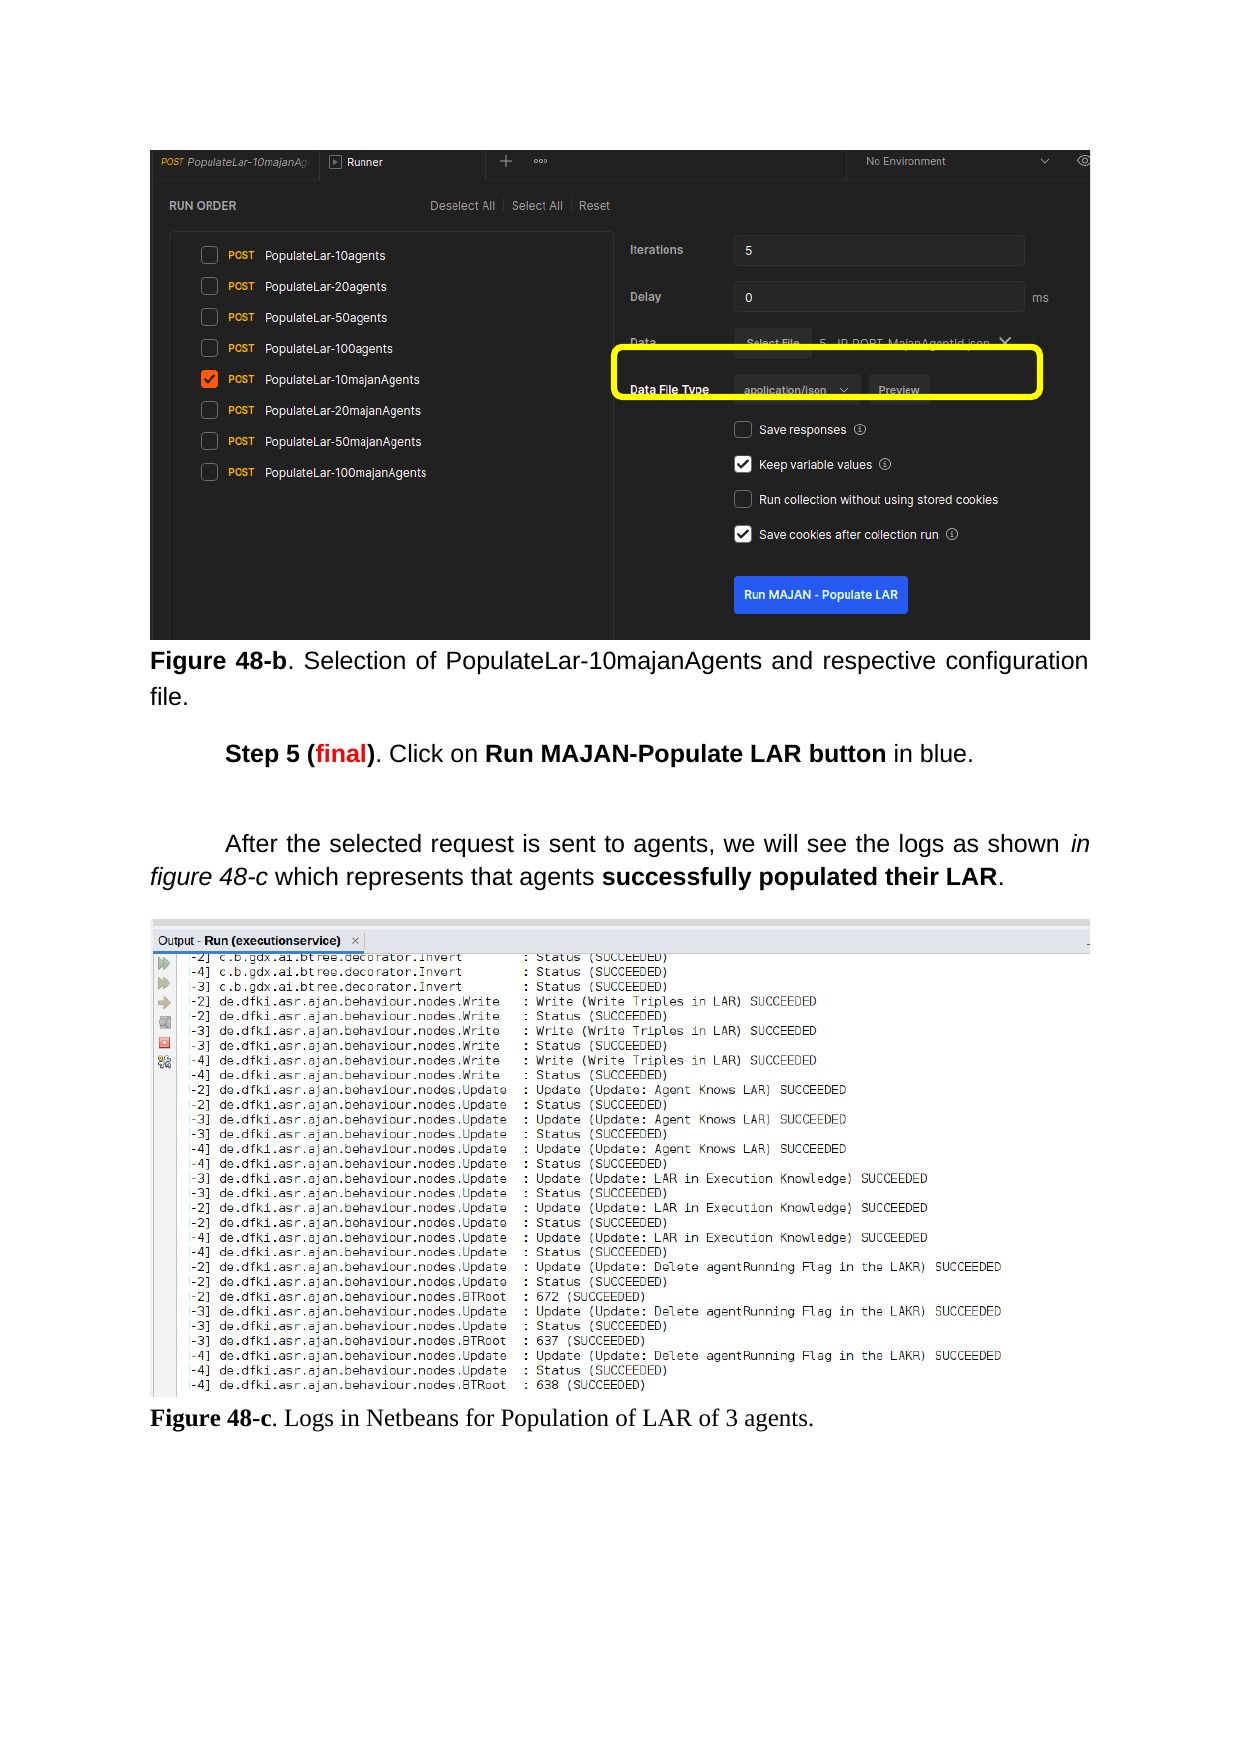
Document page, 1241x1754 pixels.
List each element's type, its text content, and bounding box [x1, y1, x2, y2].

text Figure 48-c. Logs in Netbeans for Population of LAR of 3 agents. [150, 1403, 1090, 1432]
picture [150, 919, 1091, 1397]
text Step 5 (final). Click on Run MAJAN-Populate LAR button in blue. [150, 739, 1090, 768]
text Figure 48-b. Selection of PopulateLar-10majanAgents and respective configuration file. [150, 646, 1090, 711]
picture [150, 150, 1091, 640]
text After the selected request is sent to agents, we will see the logs as shown in figure 48-c which represents that agents successfully populated their LAR. [150, 828, 1090, 890]
